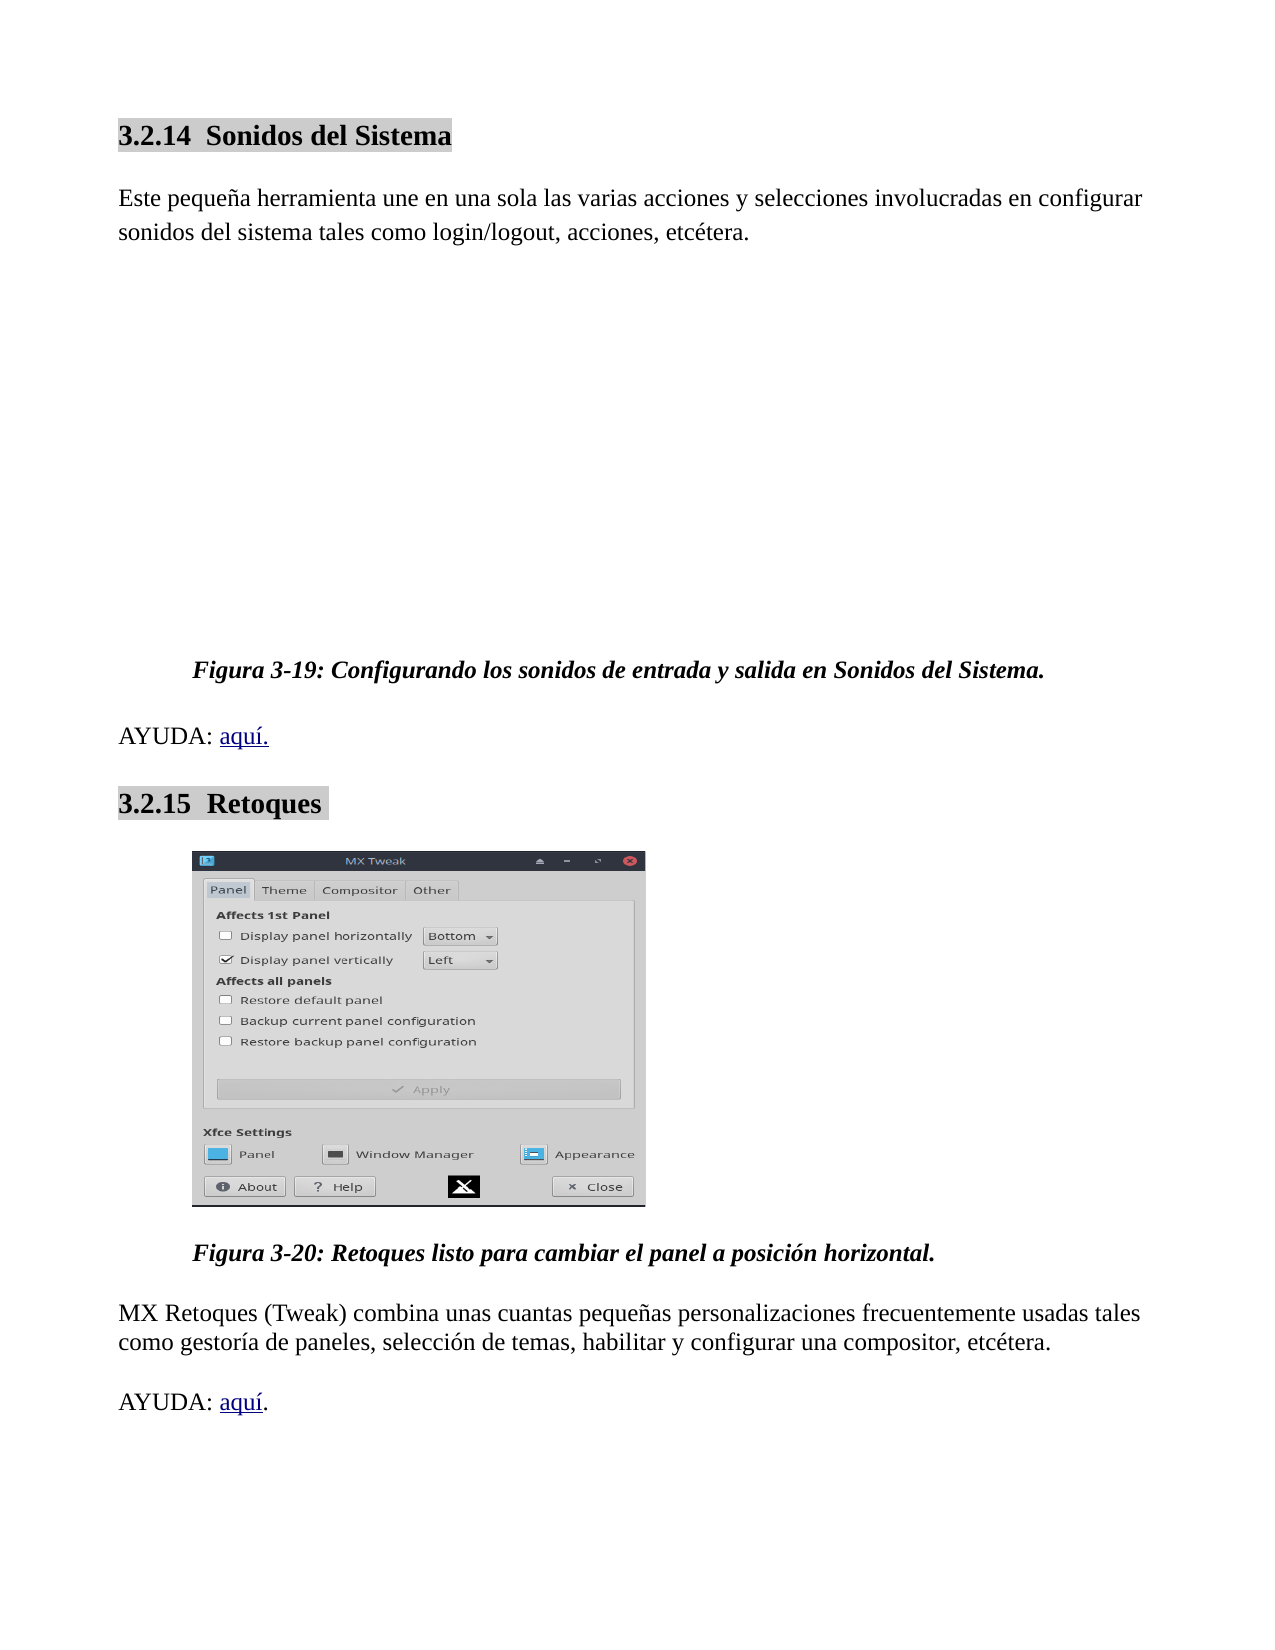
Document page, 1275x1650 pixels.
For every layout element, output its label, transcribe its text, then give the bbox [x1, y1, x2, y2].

text Este pequeña herramienta une en una sola las varias acciones y selecciones involucradas en configurar sonidos del sistema tales como login/logout, acciones, etcétera. [118, 183, 1157, 246]
subtitle 3.2.14 Sonidos del Sistema [452, 118, 1157, 152]
subtitle 3.2.15 Retoques [329, 786, 1157, 820]
picture [192, 851, 646, 1207]
text AYUDA: aquí. [118, 721, 1157, 749]
text Figura 3-20: Retoques listo para cambiar el panel a posición horizontal. [118, 1238, 1157, 1267]
text AYUDA: aquí. [118, 1387, 1157, 1416]
text Figura 3-19: Configurando los sonidos de entrada y salida en Sonidos del Sistema. [118, 283, 1157, 684]
text MX Retoques (Tweak) combina unas cuantas pequeñas personalizaciones frecuentemente usadas tales como gestoría de paneles, selección de temas, habilitar y configurar una compositor, etcétera. [118, 1298, 1157, 1356]
